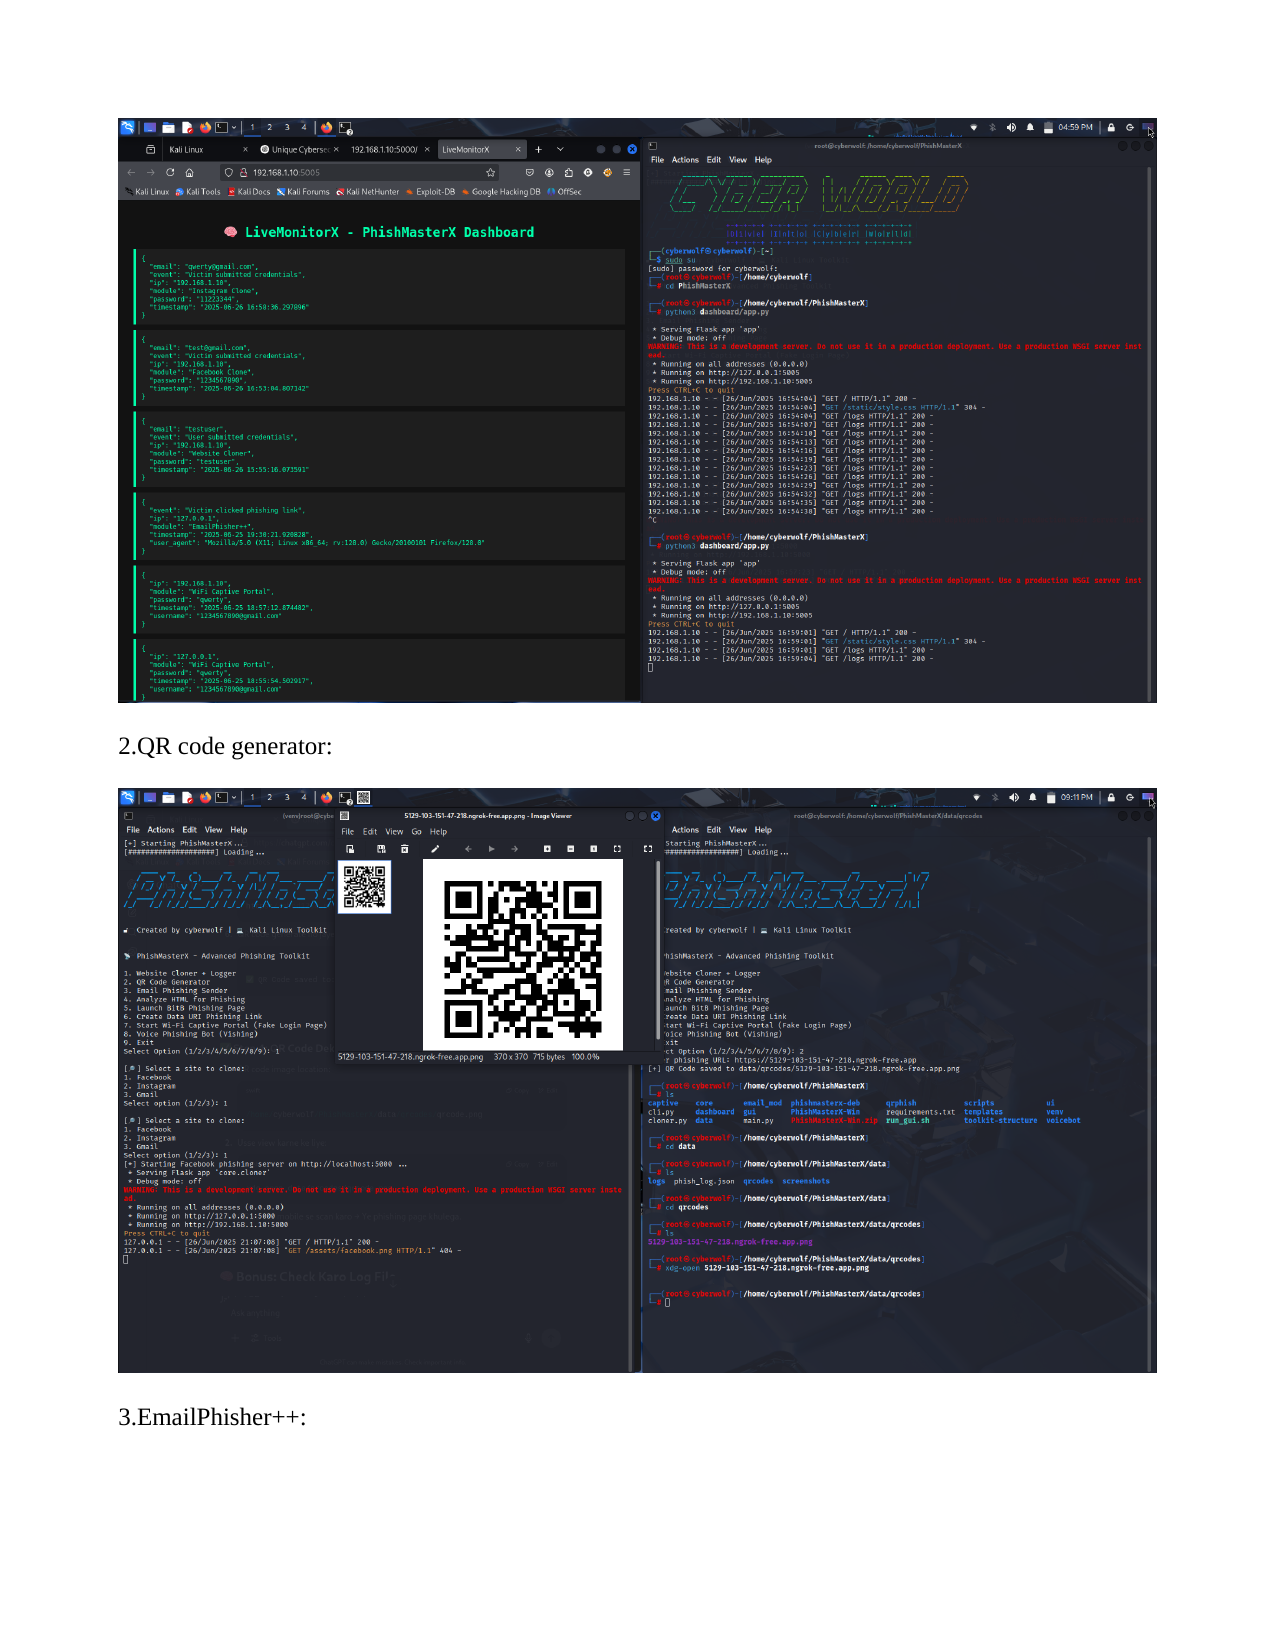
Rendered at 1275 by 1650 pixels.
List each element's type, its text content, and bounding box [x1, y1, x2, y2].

picture [118, 118, 1157, 703]
text 2.QR code generator: [118, 731, 1157, 760]
picture [118, 788, 1157, 1373]
text 3.EmailPhisher++: [118, 1402, 1157, 1430]
